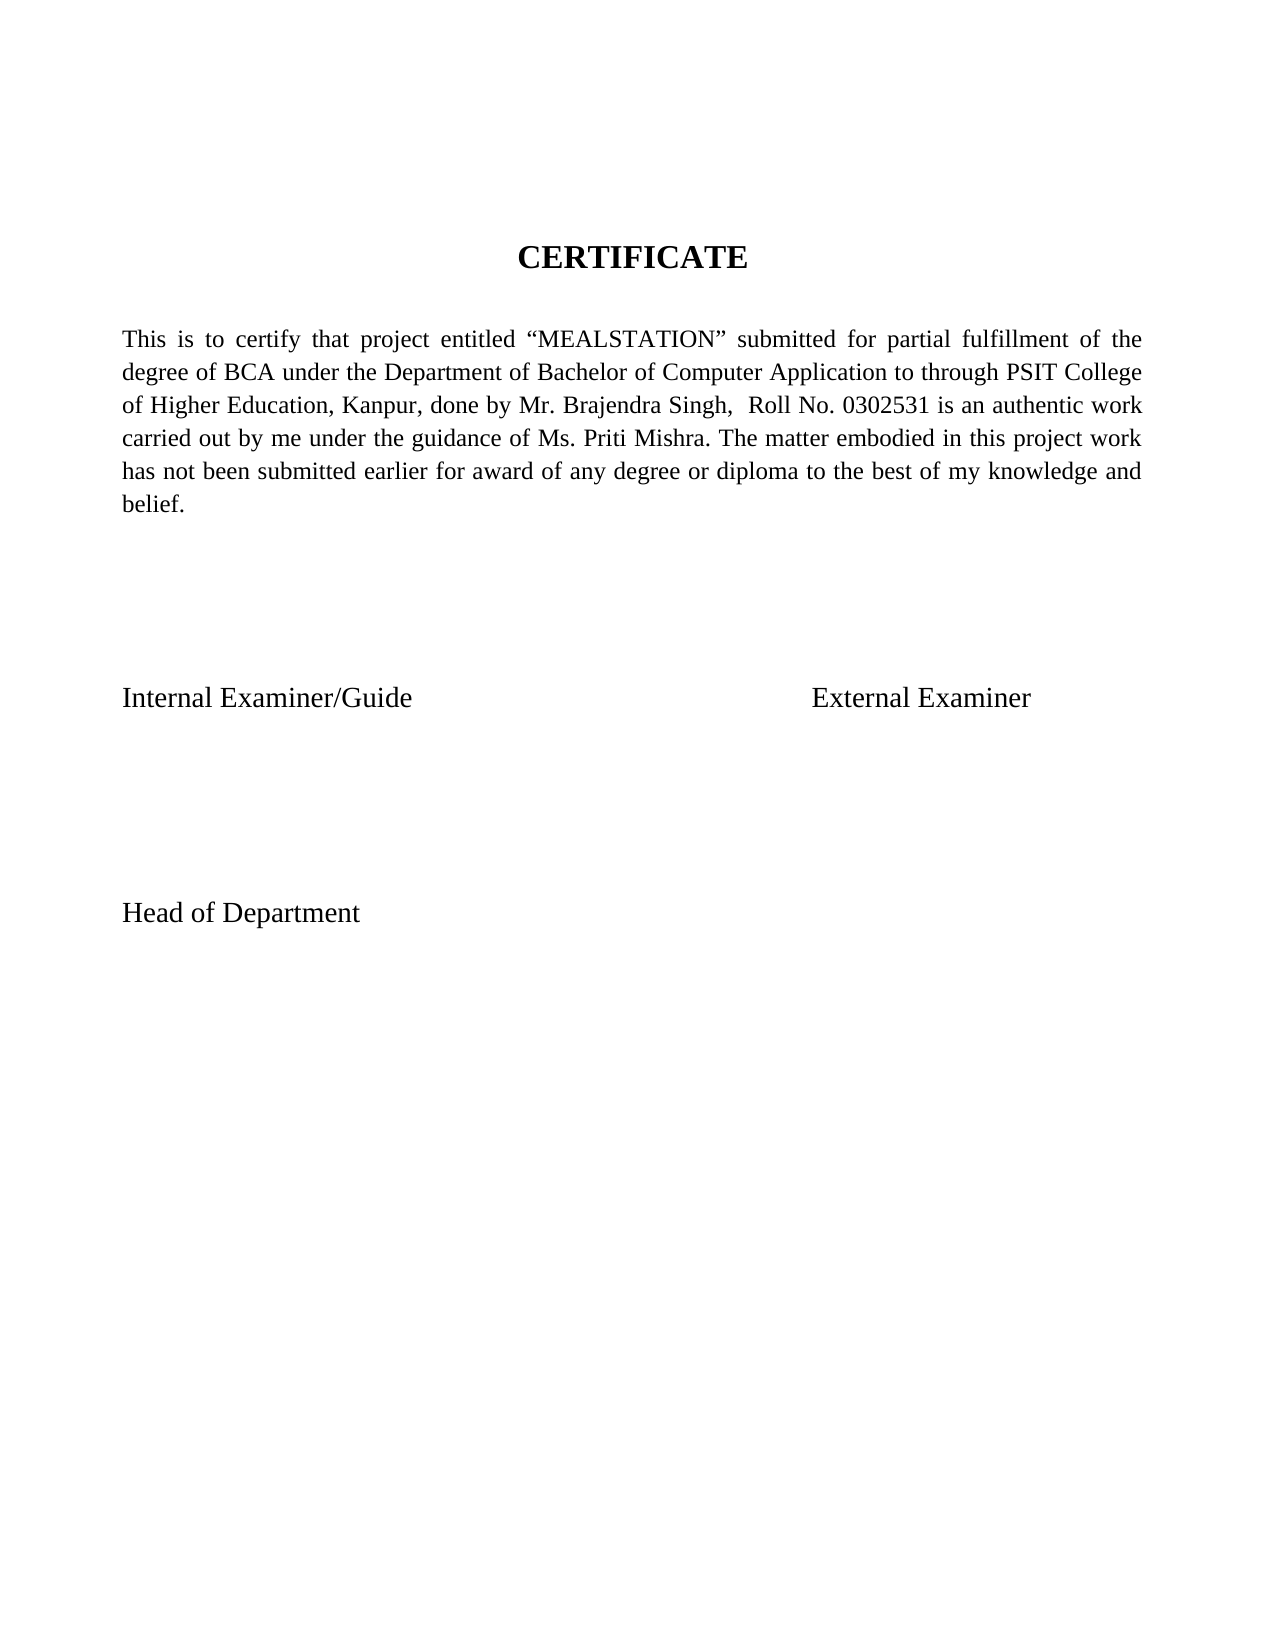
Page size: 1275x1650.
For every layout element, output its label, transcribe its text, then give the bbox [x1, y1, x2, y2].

text This is to certify that project entitled “MEALSTATION” submitted for partial fulfillment of the degree of BCA under the Department of Bachelor of Computer Application to through PSIT College of Higher Education, Kanpur, done by Mr. Brajendra Singh, Roll No. 0302531 is an authentic work carried out by me under the guidance of Ms. Priti Mishra. The matter embodied in this project work has not been submitted earlier for award of any degree or diploma to the best of my knowledge and belief. [122, 324, 1144, 518]
subtitle Head of Department [122, 896, 1144, 929]
subtitle Internal Examiner/Guide External Examiner [122, 680, 1144, 713]
subtitle CERTIFICATE [122, 237, 1144, 276]
